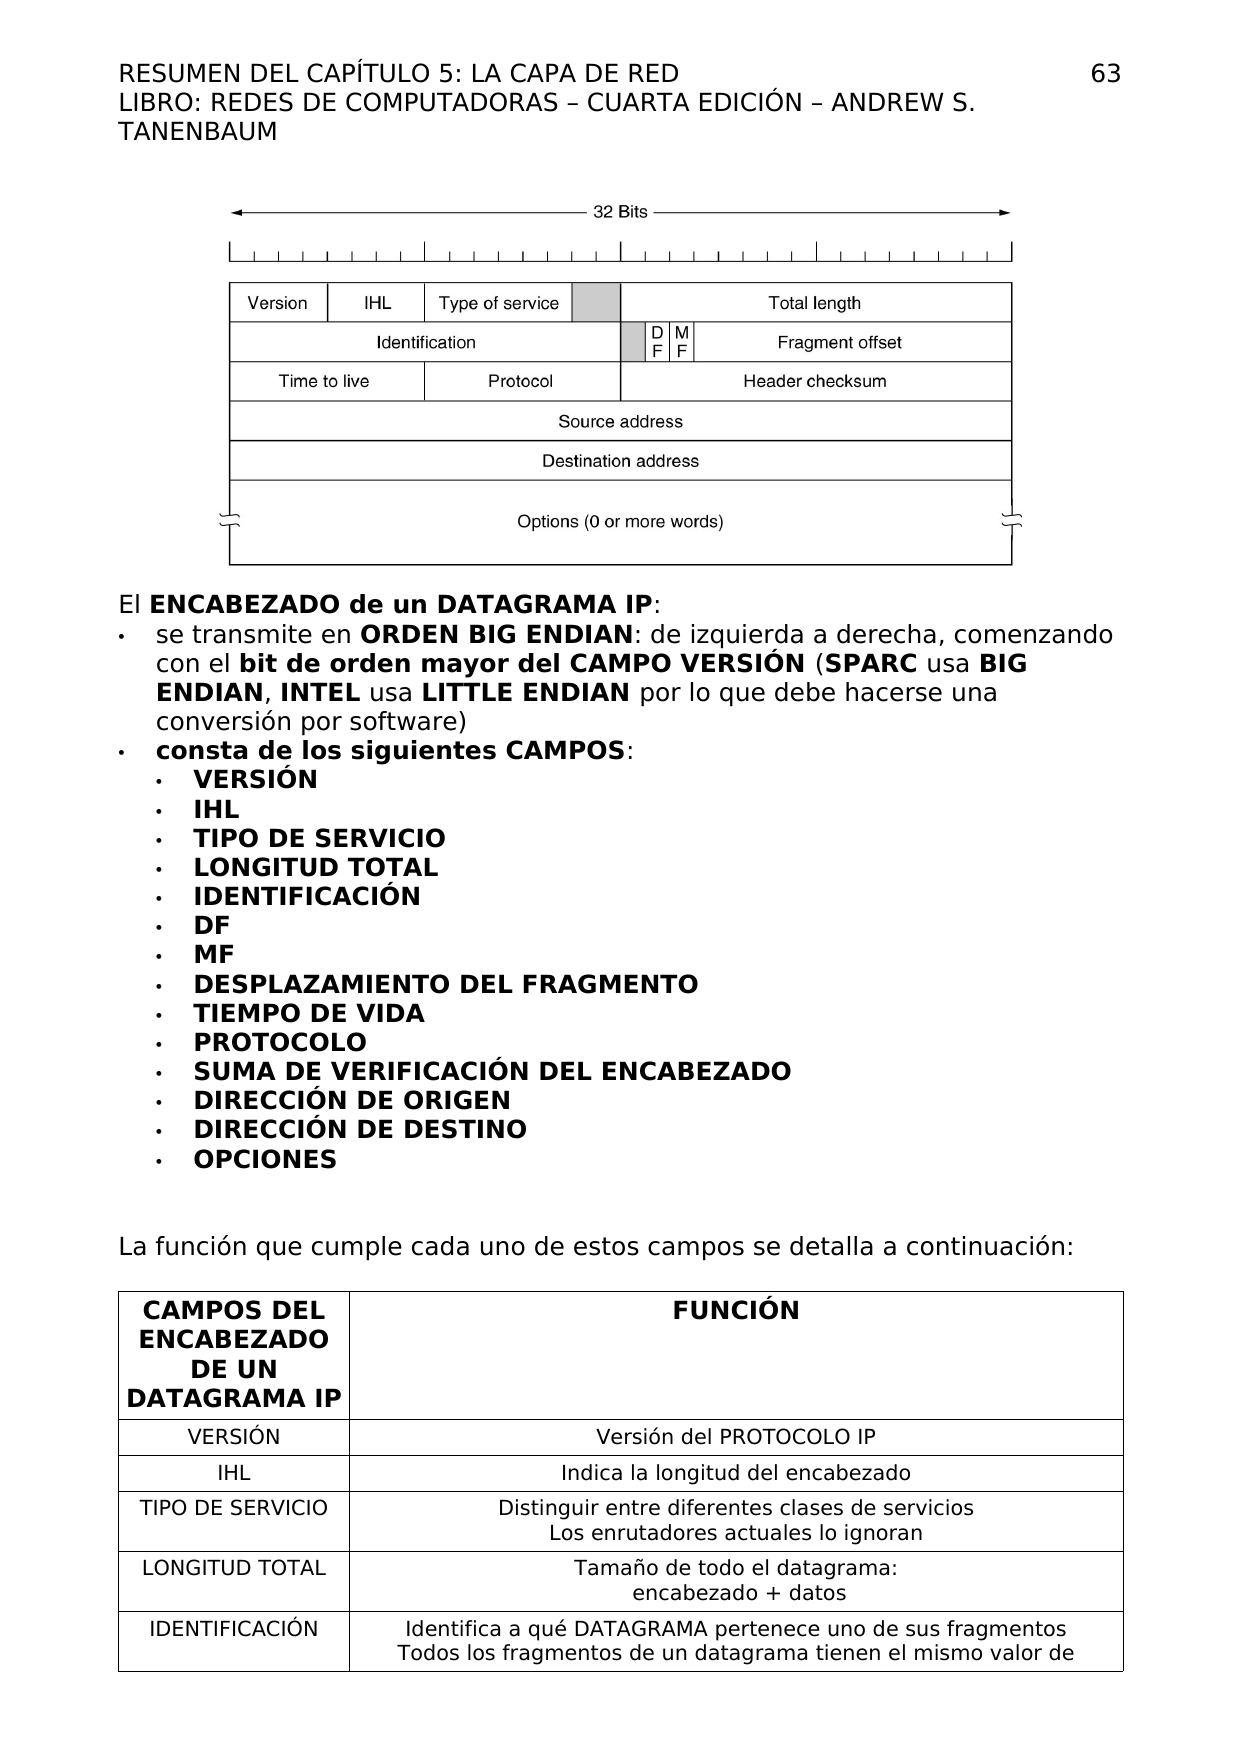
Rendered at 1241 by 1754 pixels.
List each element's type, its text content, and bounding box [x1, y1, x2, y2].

list OPCIONES [156, 1145, 1122, 1174]
list DIRECCIÓN DE ORIGEN [156, 1086, 1122, 1116]
text El ENCABEZADO de un DATAGRAMA IP: [118, 176, 1122, 620]
list LONGITUD TOTAL [156, 853, 1122, 882]
table_cell Tamaño de todo el datagrama: encabezado + datos [350, 1552, 1123, 1611]
list DF [156, 911, 1122, 941]
table_cell IHL [119, 1456, 349, 1491]
table_cell Indica la longitud del encabezado [350, 1456, 1123, 1491]
list SUMA DE VERIFICACIÓN DEL ENCABEZADO [156, 1057, 1122, 1086]
table_cell LONGITUD TOTAL [119, 1552, 349, 1611]
list IHL [156, 795, 1122, 824]
list TIPO DE SERVICIO [156, 824, 1122, 853]
list se transmite en ORDEN BIG ENDIAN: de izquierda a derecha, comenzando con el bit de orden mayor del CAMPO VERSIÓN (SPARC usa BIG ENDIAN, INTEL usa LITTLE ENDIAN por lo que debe hacerse una conversión por software) [118, 620, 1122, 736]
list DIRECCIÓN DE DESTINO [156, 1116, 1122, 1145]
list TIEMPO DE VIDA [156, 999, 1122, 1028]
table_cell TIPO DE SERVICIO [119, 1492, 349, 1551]
table_cell Distinguir entre diferentes clases de servicios Los enrutadores actuales lo ignoran [350, 1492, 1123, 1551]
picture [192, 176, 1048, 591]
text La función que cumple cada uno de estos campos se detalla a continuación: [118, 1232, 1122, 1261]
list consta de los siguientes CAMPOS: [118, 736, 1122, 766]
list PROTOCOLO [156, 1028, 1122, 1057]
list MF [156, 941, 1122, 970]
table_cell IDENTIFICACIÓN [119, 1612, 349, 1671]
table_header CAMPOS DEL ENCABEZADO DE UN DATAGRAMA IP [119, 1292, 349, 1419]
list DESPLAZAMIENTO DEL FRAGMENTO [156, 970, 1122, 999]
table_cell Identifica a qué DATAGRAMA pertenece uno de sus fragmentos Todos los fragmentos de un datagrama tienen el mismo valor de [350, 1612, 1123, 1671]
list IDENTIFICACIÓN [156, 882, 1122, 911]
list VERSIÓN [156, 766, 1122, 795]
table_cell Versión del PROTOCOLO IP [350, 1420, 1123, 1455]
table_cell VERSIÓN [119, 1420, 349, 1455]
table_header FUNCIÓN [350, 1292, 1123, 1419]
